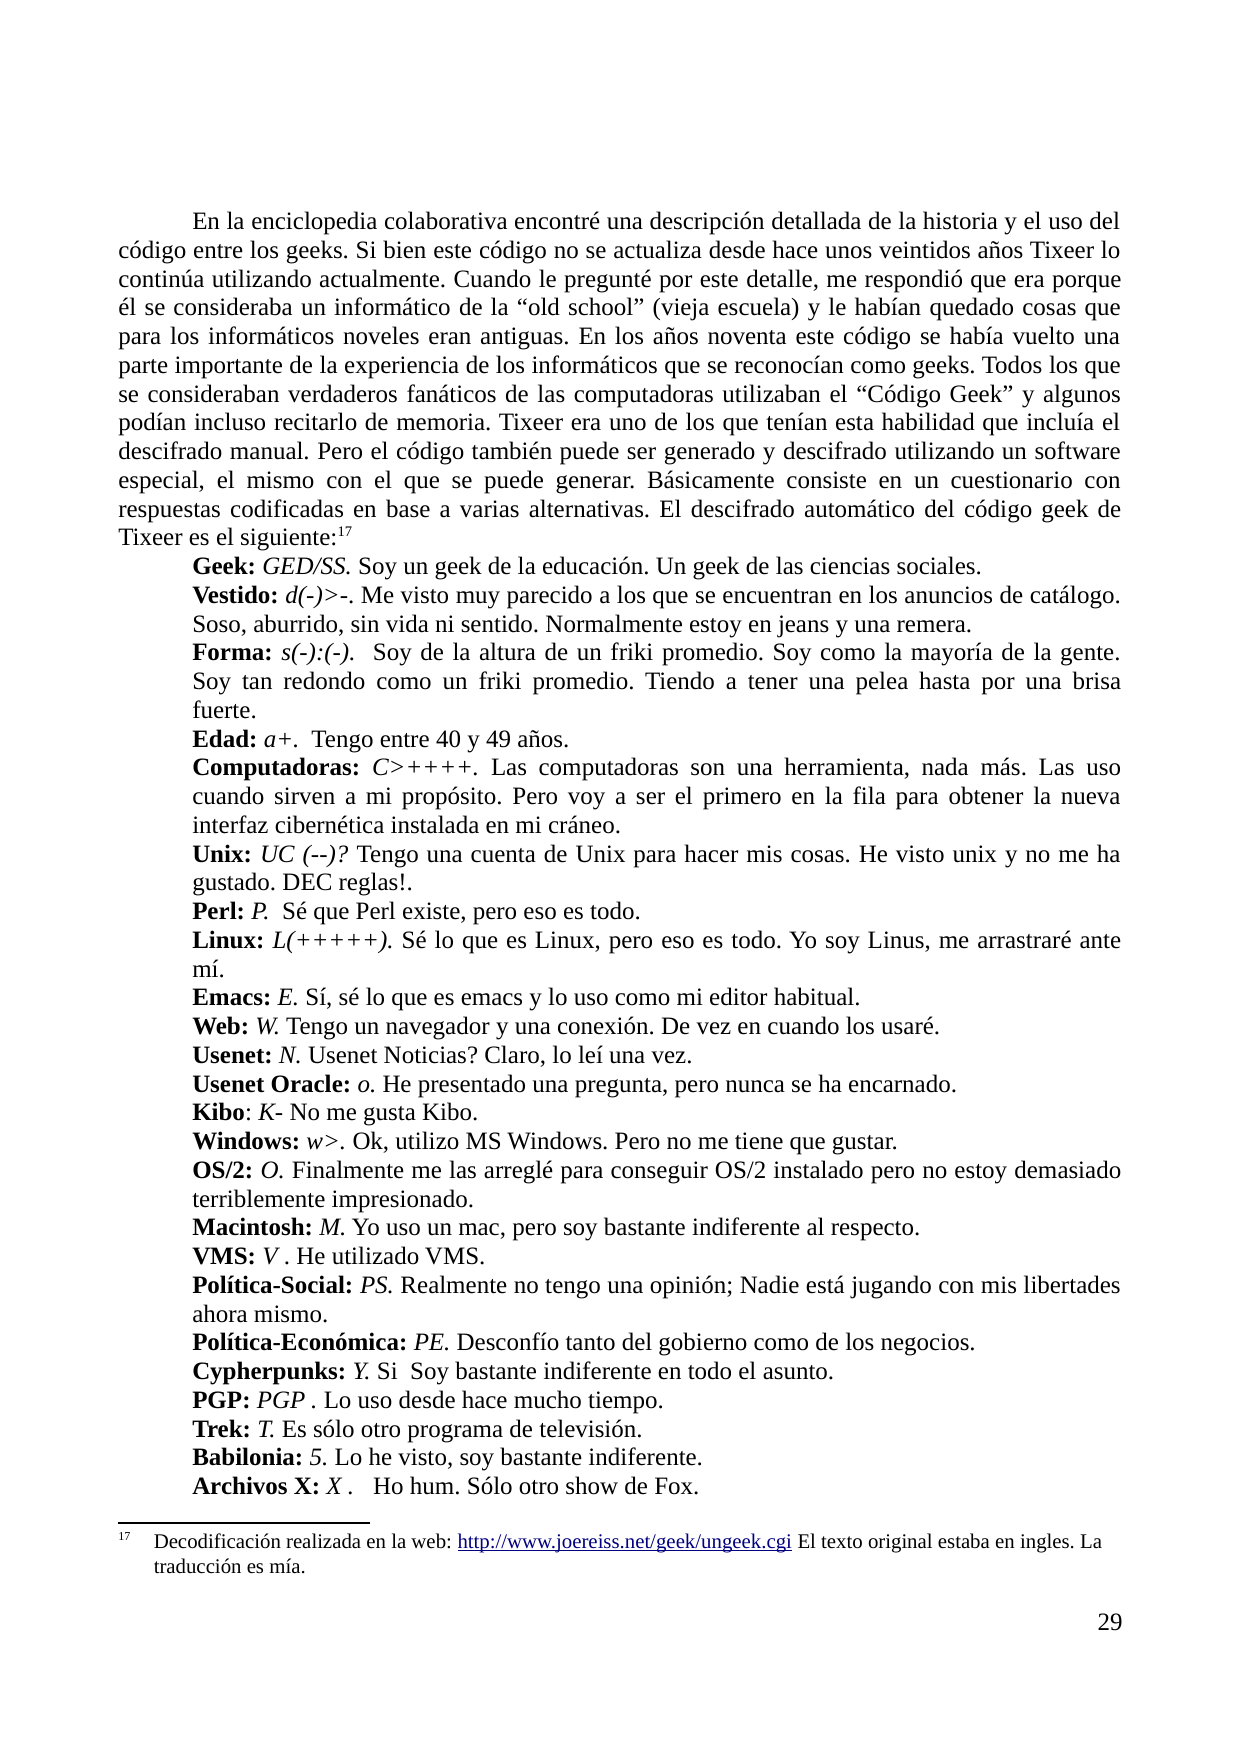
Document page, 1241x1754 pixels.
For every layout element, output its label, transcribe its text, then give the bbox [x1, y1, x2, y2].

text VMS: V . He utilizado VMS. [192, 1241, 1122, 1270]
text Windows: w>. Ok, utilizo MS Windows. Pero no me tiene que gustar. [192, 1126, 1122, 1155]
text Política-Económica: PE. Desconfío tanto del gobierno como de los negocios. [192, 1327, 1122, 1356]
text PGP: PGP . Lo uso desde hace mucho tiempo. [192, 1385, 1122, 1414]
text En la enciclopedia colaborativa encontré una descripción detallada de la historia y el uso del código entre los geeks. Si bien este código no se actualiza desde hace unos veintidos años Tixeer lo continúa utilizando actualmente. Cuando le pregunté por este detalle, me respondió que era porque él se consideraba un informático de la “old school” (vieja escuela) y le habían quedado cosas que para los informáticos noveles eran antiguas. En los años noventa este código se había vuelto una parte importante de la experiencia de los informáticos que se reconocían como geeks. Todos los que se consideraban verdaderos fanáticos de las computadoras utilizaban el “Código Geek” y algunos podían incluso recitarlo de memoria. Tixeer era uno de los que tenían esta habilidad que incluía el descifrado manual. Pero el código también puede ser generado y descifrado utilizando un software especial, el mismo con el que se puede generar. Básicamente consiste en un cuestionario con respuestas codificadas en base a varias alternativas. El descifrado automático del código geek de Tixeer es el siguiente: [118, 206, 1122, 551]
text Unix: UC (--)? Tengo una cuenta de Unix para hacer mis cosas. He visto unix y no me ha gustado. DEC reglas!. [192, 839, 1122, 896]
text Emacs: E. Sí, sé lo que es emacs y lo uso como mi editor habitual. [192, 982, 1122, 1011]
text Cypherpunks: Y. Si Soy bastante indiferente en todo el asunto. [192, 1356, 1122, 1385]
text Perl: P. Sé que Perl existe, pero eso es todo. [192, 896, 1122, 925]
text Usenet Oracle: o. He presentado una pregunta, pero nunca se ha encarnado. [192, 1069, 1122, 1097]
text OS/2: O. Finalmente me las arreglé para conseguir OS/2 instalado pero no estoy demasiado terriblemente impresionado. [192, 1155, 1122, 1212]
text Trek: T. Es sólo otro programa de televisión. [192, 1414, 1122, 1442]
text Babilonia: 5. Lo he visto, soy bastante indiferente. [192, 1442, 1122, 1471]
text Forma: s(-):(-). Soy de la altura de un friki promedio. Soy como la mayoría de la gente. Soy tan redondo como un friki promedio. Tiendo a tener una pelea hasta por una brisa fuerte. [192, 637, 1122, 724]
text Archivos X: X . Ho hum. Sólo otro show de Fox. [192, 1471, 1122, 1500]
text Geek: GED/SS. Soy un geek de la educación. Un geek de las ciencias sociales. [192, 551, 1122, 580]
text Computadoras: C>++++. Las computadoras son una herramienta, nada más. Las uso cuando sirven a mi propósito. Pero voy a ser el primero en la fila para obtener la nueva interfaz cibernética instalada en mi cráneo. [192, 752, 1122, 839]
text Política-Social: PS. Realmente no tengo una opinión; Nadie está jugando con mis libertades ahora mismo. [192, 1270, 1122, 1327]
text Edad: a+. Tengo entre 40 y 49 años. [192, 724, 1122, 752]
text Web: W. Tengo un navegador y una conexión. De vez en cuando los usaré. [192, 1011, 1122, 1040]
text Macintosh: M. Yo uso un mac, pero soy bastante indiferente al respecto. [192, 1212, 1122, 1241]
text Kibo: K- No me gusta Kibo. [192, 1097, 1122, 1126]
text Usenet: N. Usenet Noticias? Claro, lo leí una vez. [192, 1040, 1122, 1069]
text Vestido: d(-)>-. Me visto muy parecido a los que se encuentran en los anuncios de catálogo. Soso, aburrido, sin vida ni sentido. Normalmente estoy en jeans y una remera. [192, 580, 1122, 637]
text Decodificación realizada en la web: http://www.joereiss.net/geek/ungeek.cgi El texto original estaba en ingles. La traducción es mía. [118, 1529, 1122, 1578]
text Linux: L(+++++). Sé lo que es Linux, pero eso es todo. Yo soy Linus, me arrastraré ante mí. [192, 925, 1122, 982]
